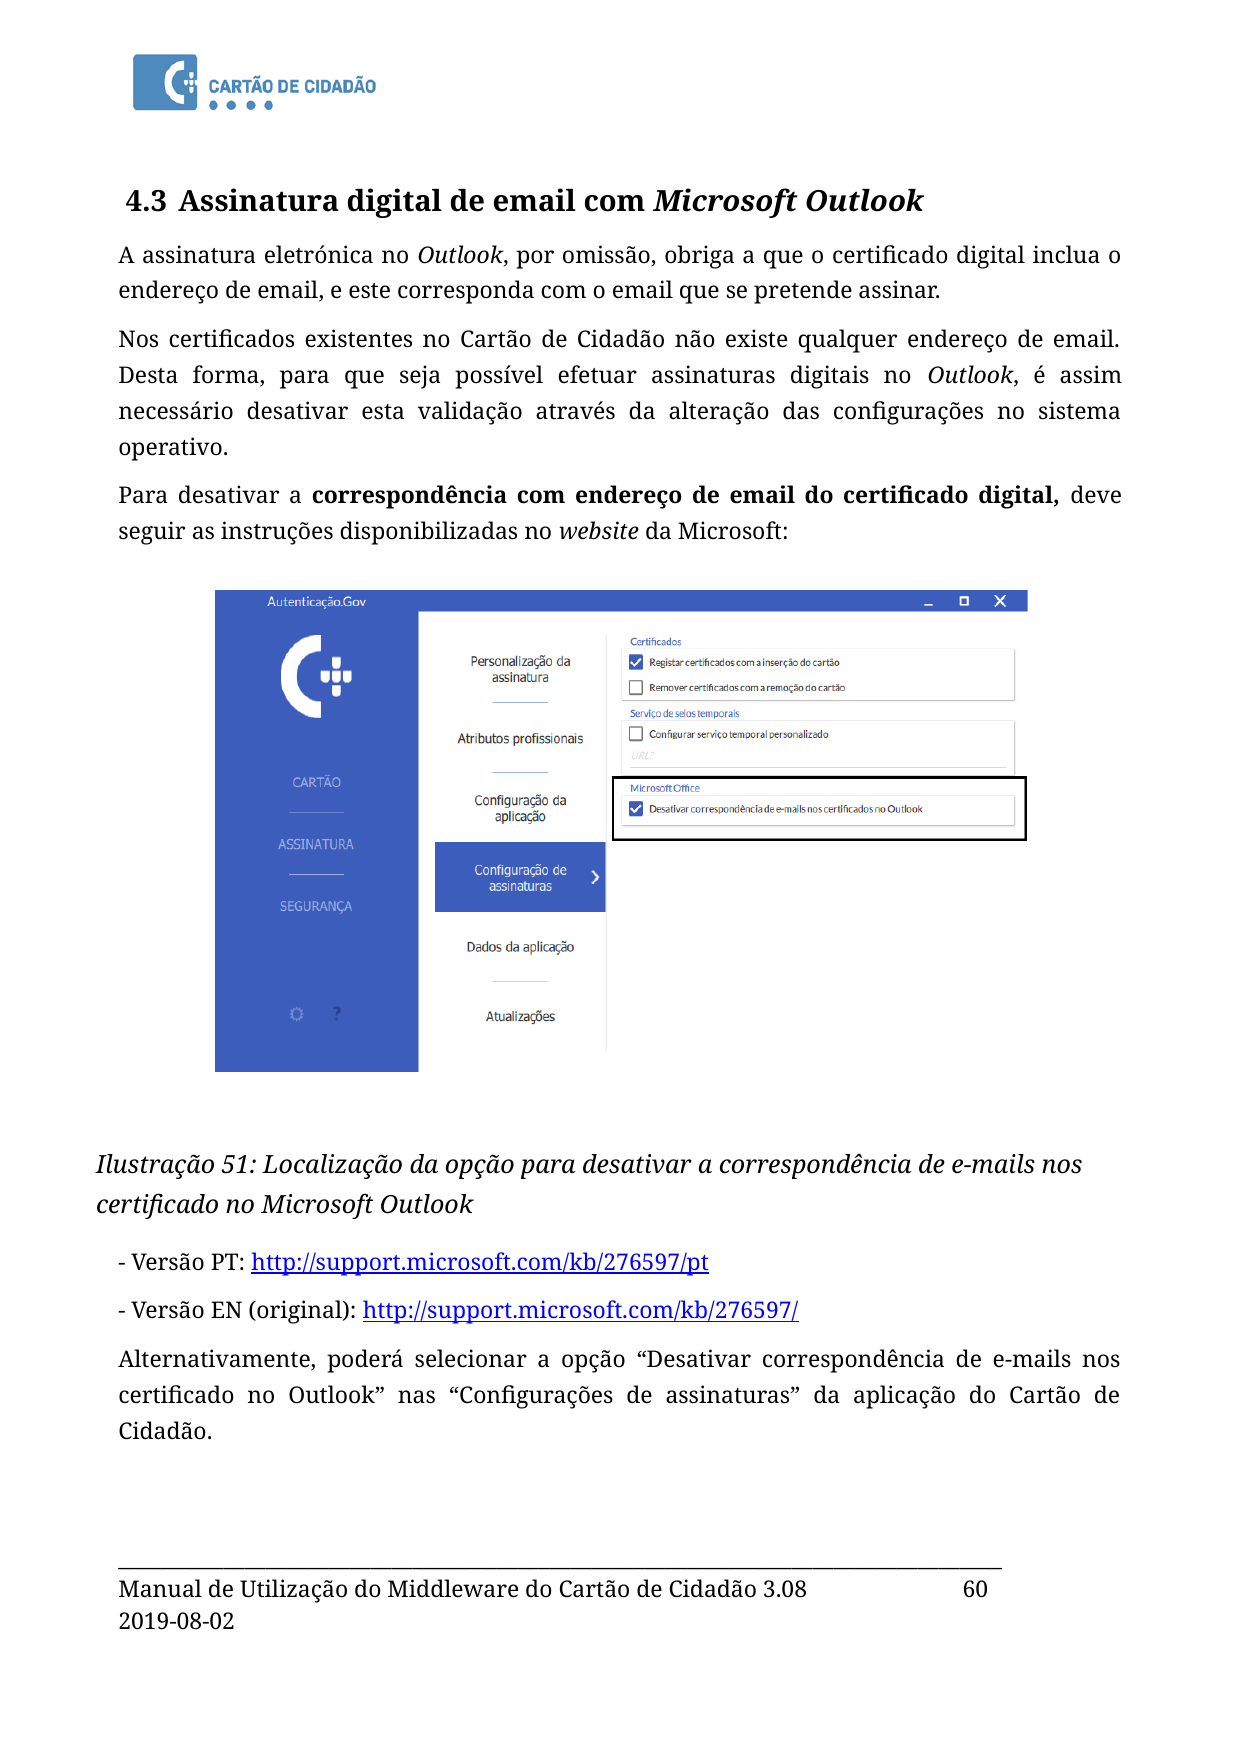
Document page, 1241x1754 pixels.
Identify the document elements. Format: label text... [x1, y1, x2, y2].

picture [215, 590, 1028, 1072]
text [96, 566, 1141, 1147]
text Nos certificados existentes no Cartão de Cidadão não existe qualquer endereço de email. Desta forma, para que seja possível efetuar assinaturas digitais no Outlook, é assim necessário desativar esta validação através da alteração das configurações no sistema operativo. [118, 323, 1122, 462]
text A assinatura eletrónica no Outlook, por omissão, obriga a que o certificado digital inclua o endereço de email, e este corresponda com o email que se pretende assinar. [118, 238, 1122, 306]
subtitle Assinatura digital de email com Microsoft Outlook [118, 180, 1122, 220]
text - Versão PT: http://support.microsoft.com/kb/276597/pt [118, 1220, 1122, 1277]
text Alternativamente, poderá selecionar a opção “Desativar correspondência de e-mails nos certificado no Outlook” nas “Configurações de assinaturas” da aplicação do Cartão de Cidadão. [118, 1343, 1122, 1446]
text Ilustração 51: Localização da opção para desativar a correspondência de e-mails nos certificado no Microsoft Outlook [96, 1147, 1141, 1220]
text - Versão EN (original): http://support.microsoft.com/kb/276597/ [118, 1294, 1122, 1326]
picture [130, 47, 423, 118]
text Para desativar a correspondência com endereço de email do certificado digital, deve seguir as instruções disponibilizadas no website da Microsoft: [118, 479, 1122, 546]
